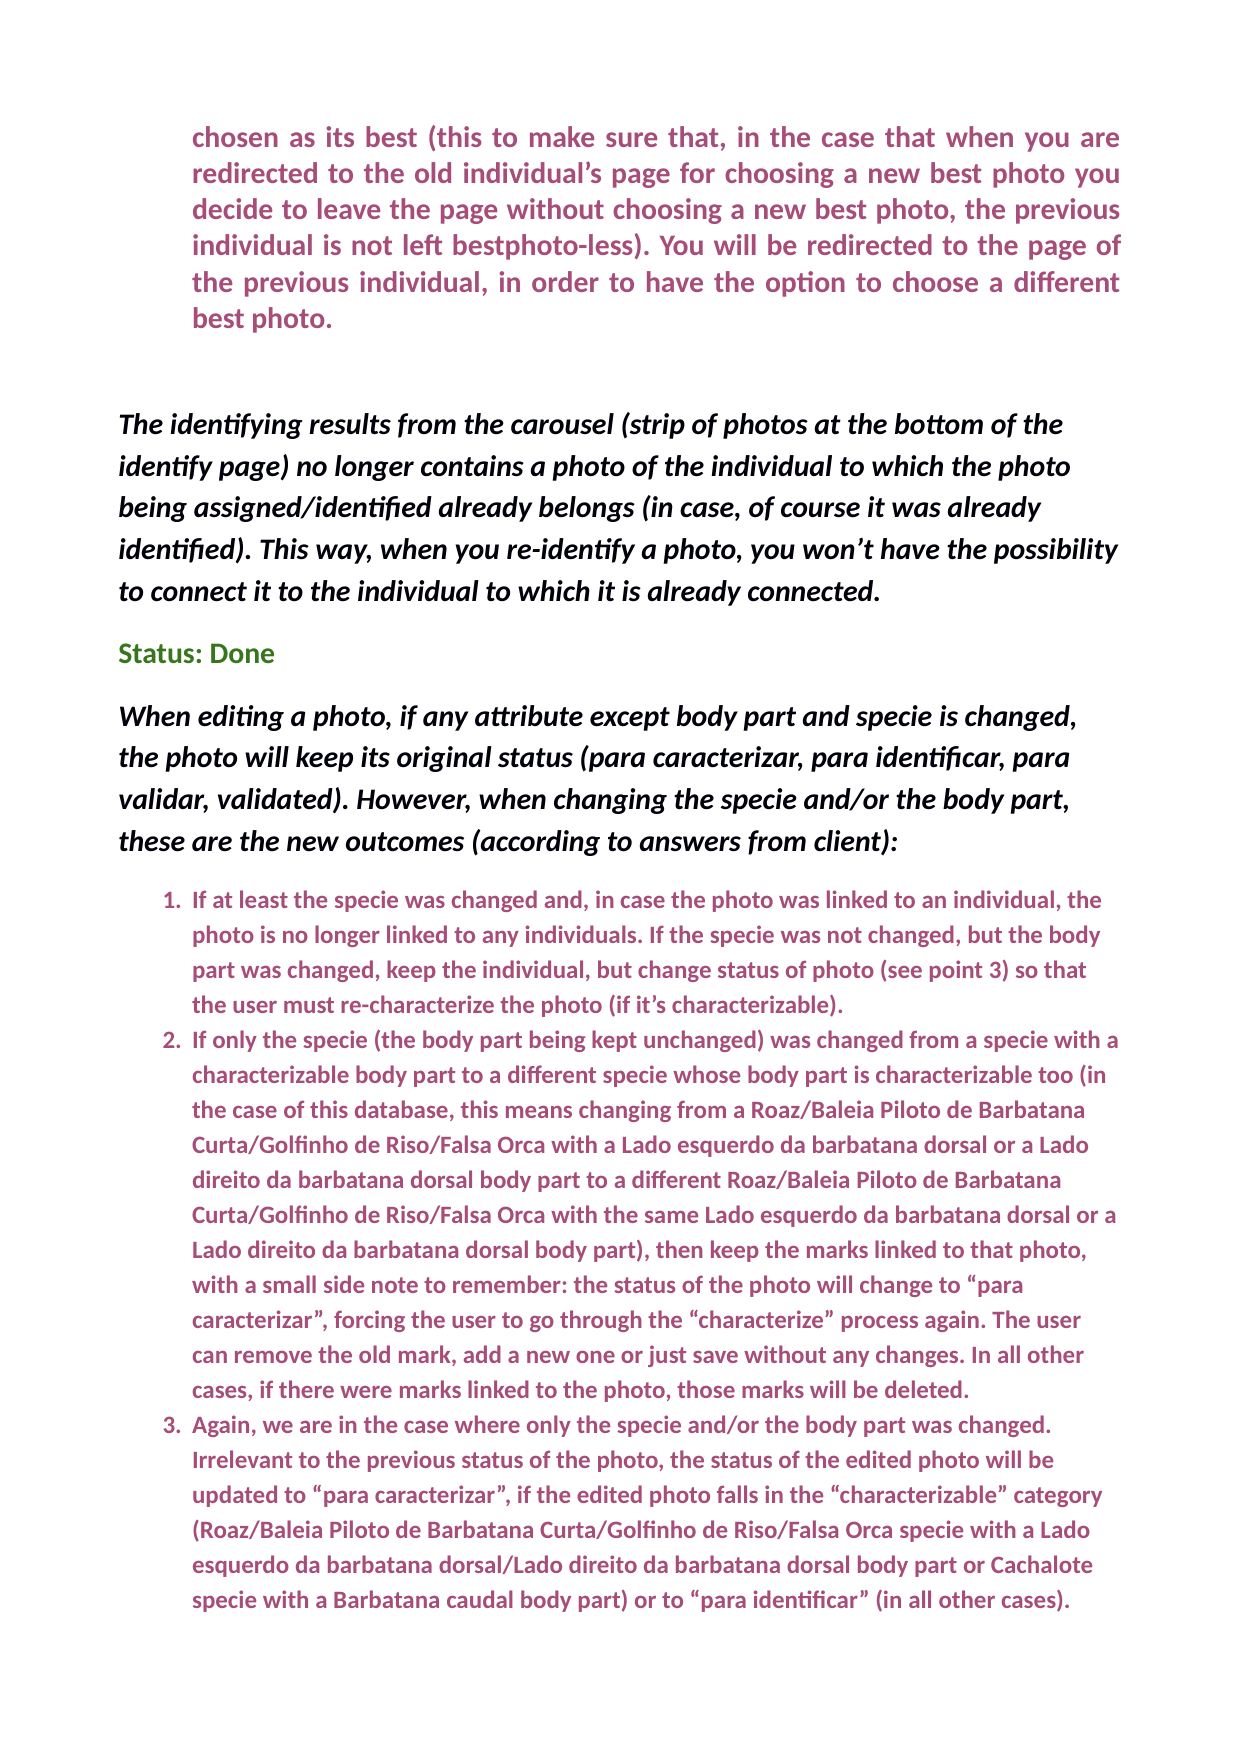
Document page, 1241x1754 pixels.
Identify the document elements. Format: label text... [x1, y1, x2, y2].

text The identifying results from the carousel (strip of photos at the bottom of the identify page) no longer contains a photo of the individual to which the photo being assigned/identified already belongs (in case, of course it was already identified). This way, when you re-identify a photo, you won’t have the possibility to connect it to the individual to which it is already connected. [118, 406, 1122, 608]
text When editing a photo, if any attribute except body part and specie is changed, the photo will keep its original status (para caracterizar, para identificar, para validar, validated). However, when changing the specie and/or the body part, these are the new outcomes (according to answers from client): [118, 697, 1122, 858]
list If at least the specie was changed and, in case the photo was linked to an individual, the photo is no longer linked to any individuals. If the specie was not changed, but the body part was changed, keep the individual, but change status of photo (see point 3) so that the user must re-characterize the photo (if it’s characterizable). [162, 885, 1122, 1020]
text Status: Done [118, 635, 1122, 671]
list If only the specie (the body part being kept unchanged) was changed from a specie with a characterizable body part to a different specie whose body part is characterizable too (in the case of this database, this means changing from a Roaz/Baleia Piloto de Barbatana Curta/Golfinho de Riso/Falsa Orca with a Lado esquerdo da barbatana dorsal or a Lado direito da barbatana dorsal body part to a different Roaz/Baleia Piloto de Barbatana Curta/Golfinho de Riso/Falsa Orca with the same Lado esquerdo da barbatana dorsal or a Lado direito da barbatana dorsal body part), then keep the marks linked to that photo, with a small side note to remember: the status of the photo will change to “para caracterizar”, forcing the user to go through the “characterize” process again. The user can remove the old mark, add a new one or just save without any changes. In all other cases, if there were marks linked to the photo, those marks will be deleted. [162, 1025, 1122, 1405]
list Again, we are in the case where only the specie and/or the body part was changed. Irrelevant to the previous status of the photo, the status of the edited photo will be updated to “para caracterizar”, if the edited photo falls in the “characterizable” category (Roaz/Baleia Piloto de Barbatana Curta/Golfinho de Riso/Falsa Orca specie with a Lado esquerdo da barbatana dorsal/Lado direito da barbatana dorsal body part or Cachalote specie with a Barbatana caudal body part) or to “para identificar” (in all other cases). [162, 1410, 1122, 1615]
list chosen as its best (this to make sure that, in the case that when you are redirected to the old individual’s page for choosing a new best photo you decide to leave the page without choosing a new best photo, the previous individual is not left bestphoto-less). You will be redirected to the page of the previous individual, in order to have the option to choose a different best photo. [162, 118, 1122, 336]
